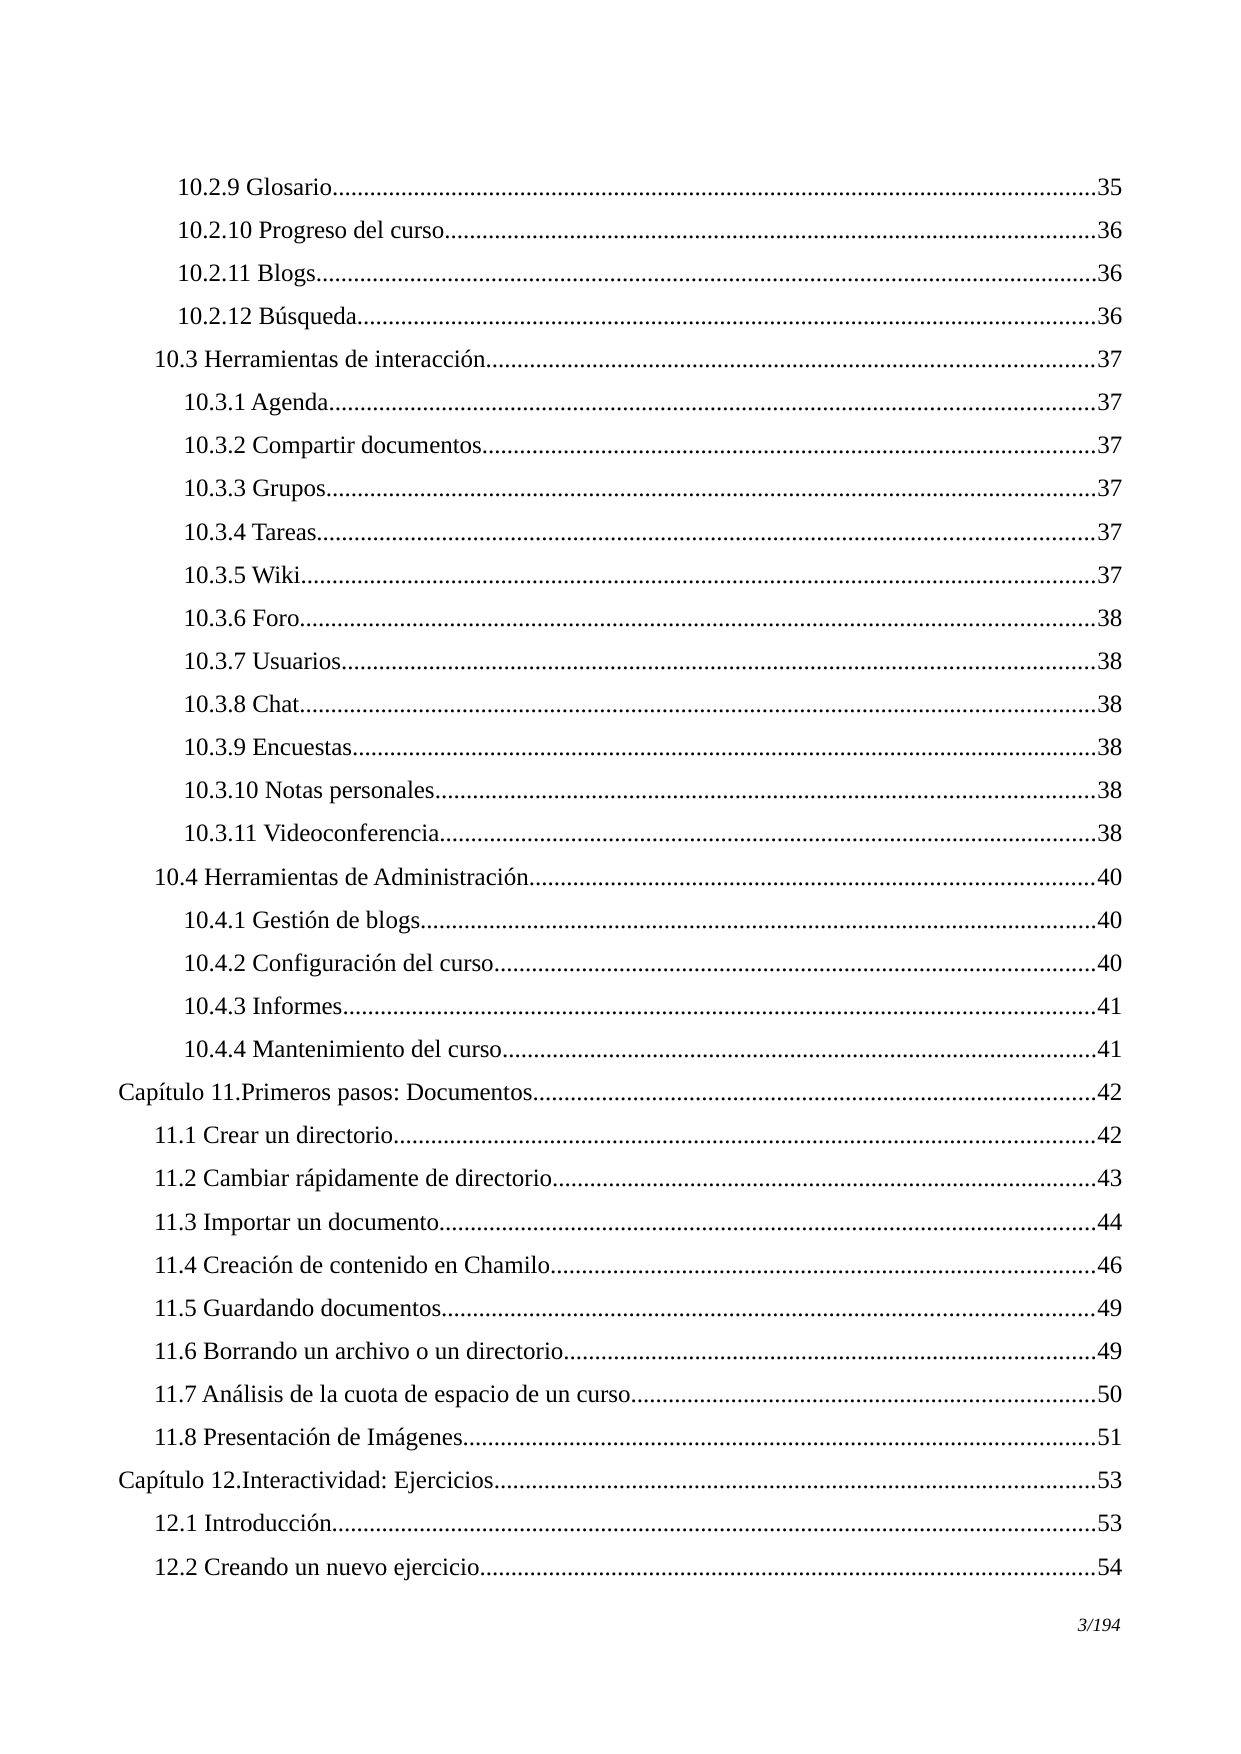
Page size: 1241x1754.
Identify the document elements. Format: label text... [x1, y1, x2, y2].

text 10.3.5 Wiki 37 [177, 560, 1122, 588]
text 10.4.4 Mantenimiento del curso 41 [177, 1034, 1122, 1063]
text 10.3 Herramientas de interacción 37 [148, 344, 1122, 373]
text 11.3 Importar un documento 44 [148, 1207, 1122, 1235]
text 10.4.1 Gestión de blogs 40 [177, 905, 1122, 933]
text 10.2.11 Blogs 36 [177, 258, 1122, 287]
text 10.2.10 Progreso del curso 36 [177, 215, 1122, 243]
text 10.3.7 Usuarios 38 [177, 646, 1122, 675]
text 10.2.12 Búsqueda 36 [177, 301, 1122, 330]
text 11.4 Creación de contenido en Chamilo 46 [148, 1250, 1122, 1278]
text 10.3.4 Tareas 37 [177, 517, 1122, 545]
text 10.4.2 Configuración del curso 40 [177, 948, 1122, 977]
text 10.3.2 Compartir documentos 37 [177, 430, 1122, 459]
text 11.5 Guardando documentos 49 [148, 1293, 1122, 1322]
text 10.3.3 Grupos 37 [177, 473, 1122, 502]
text 10.3.6 Foro 38 [177, 603, 1122, 632]
text 10.3.11 Videoconferencia 38 [177, 818, 1122, 847]
text 10.3.9 Encuestas 38 [177, 732, 1122, 761]
text 10.4 Herramientas de Administración 40 [148, 862, 1122, 890]
text 10.3.8 Chat 38 [177, 689, 1122, 718]
text 10.3.1 Agenda 37 [177, 387, 1122, 416]
text 11.2 Cambiar rápidamente de directorio 43 [148, 1163, 1122, 1192]
text 11.1 Crear un directorio 42 [148, 1120, 1122, 1149]
text 10.2.9 Glosario 35 [177, 172, 1122, 200]
text Capítulo 11.Primeros pasos: Documentos 42 [118, 1077, 1122, 1106]
text 10.4.3 Informes 41 [177, 991, 1122, 1020]
text 12.1 Introducción 53 [148, 1508, 1122, 1537]
text 10.3.10 Notas personales 38 [177, 775, 1122, 804]
text 11.6 Borrando un archivo o un directorio 49 [148, 1336, 1122, 1365]
text 12.2 Creando un nuevo ejercicio 54 [148, 1552, 1122, 1580]
text 11.8 Presentación de Imágenes 51 [148, 1422, 1122, 1451]
text Capítulo 12.Interactividad: Ejercicios 53 [118, 1465, 1122, 1494]
text 11.7 Análisis de la cuota de espacio de un curso 50 [148, 1379, 1122, 1408]
